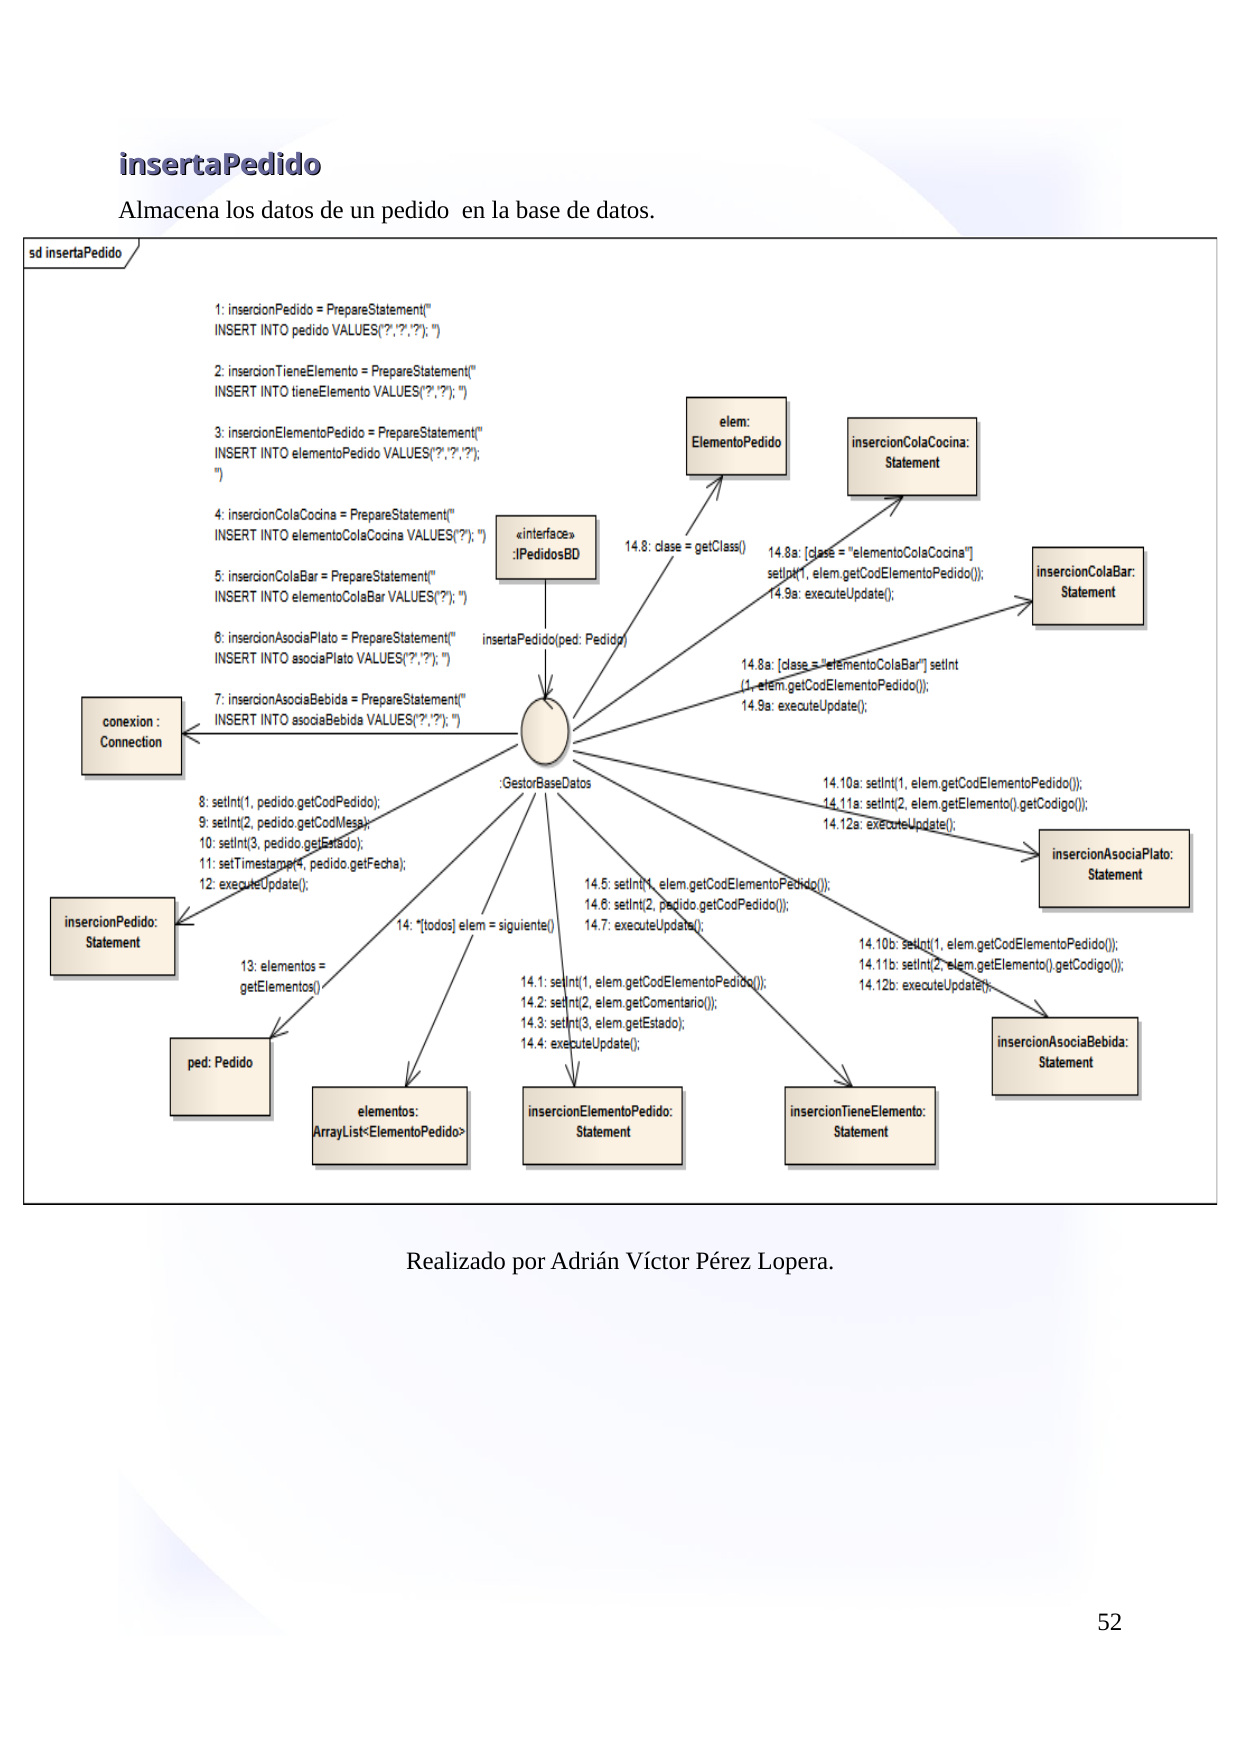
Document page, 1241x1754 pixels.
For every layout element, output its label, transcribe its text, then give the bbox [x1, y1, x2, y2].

picture [22, 224, 1218, 1246]
picture [118, 118, 1122, 143]
text Realizado por Adrián Víctor Pérez Lopera. [118, 1246, 1122, 1275]
picture [118, 1275, 1122, 1636]
text Almacena los datos de un pedido en la base de datos. [118, 195, 1122, 224]
subtitle insertaPedido [118, 143, 1122, 183]
picture [118, 183, 1122, 195]
